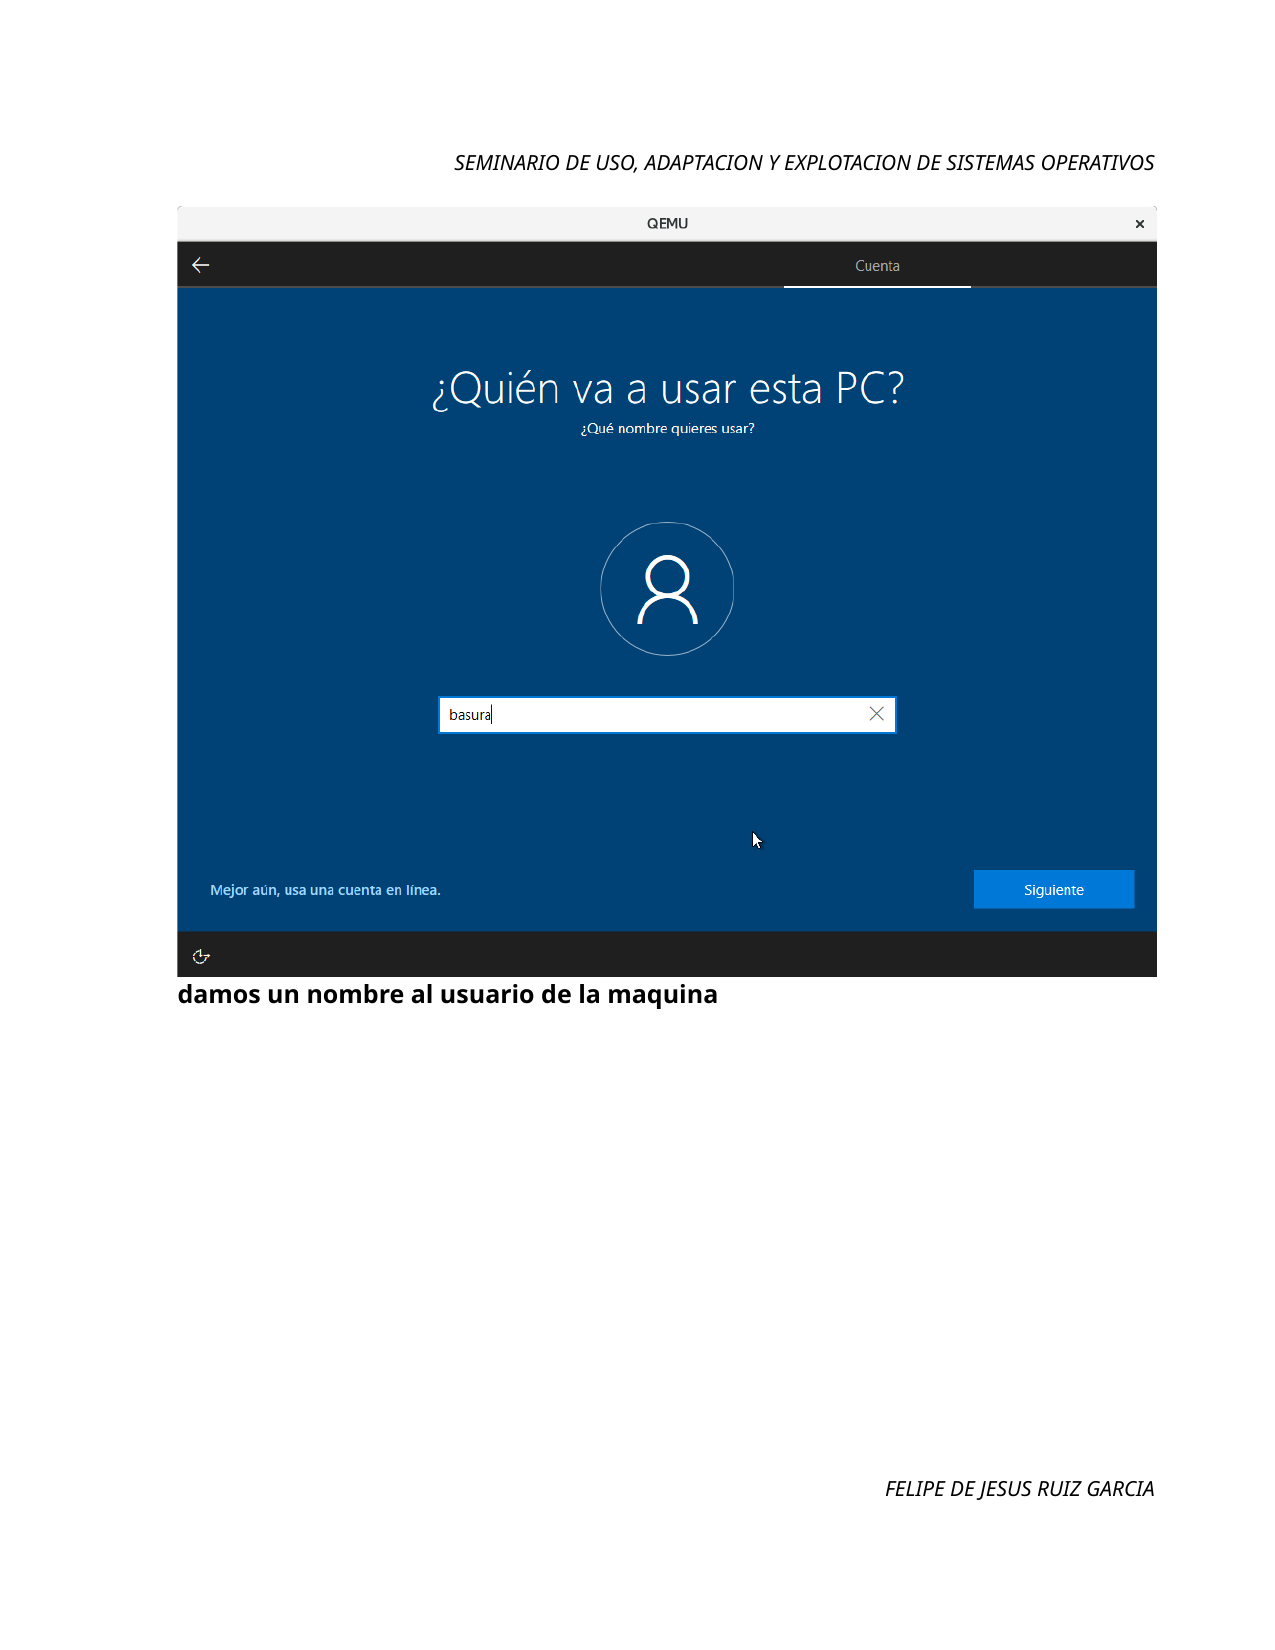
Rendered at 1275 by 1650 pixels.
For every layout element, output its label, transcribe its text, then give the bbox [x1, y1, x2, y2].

text damos un nombre al usuario de la maquina [177, 977, 1157, 1011]
picture [177, 206, 1157, 977]
